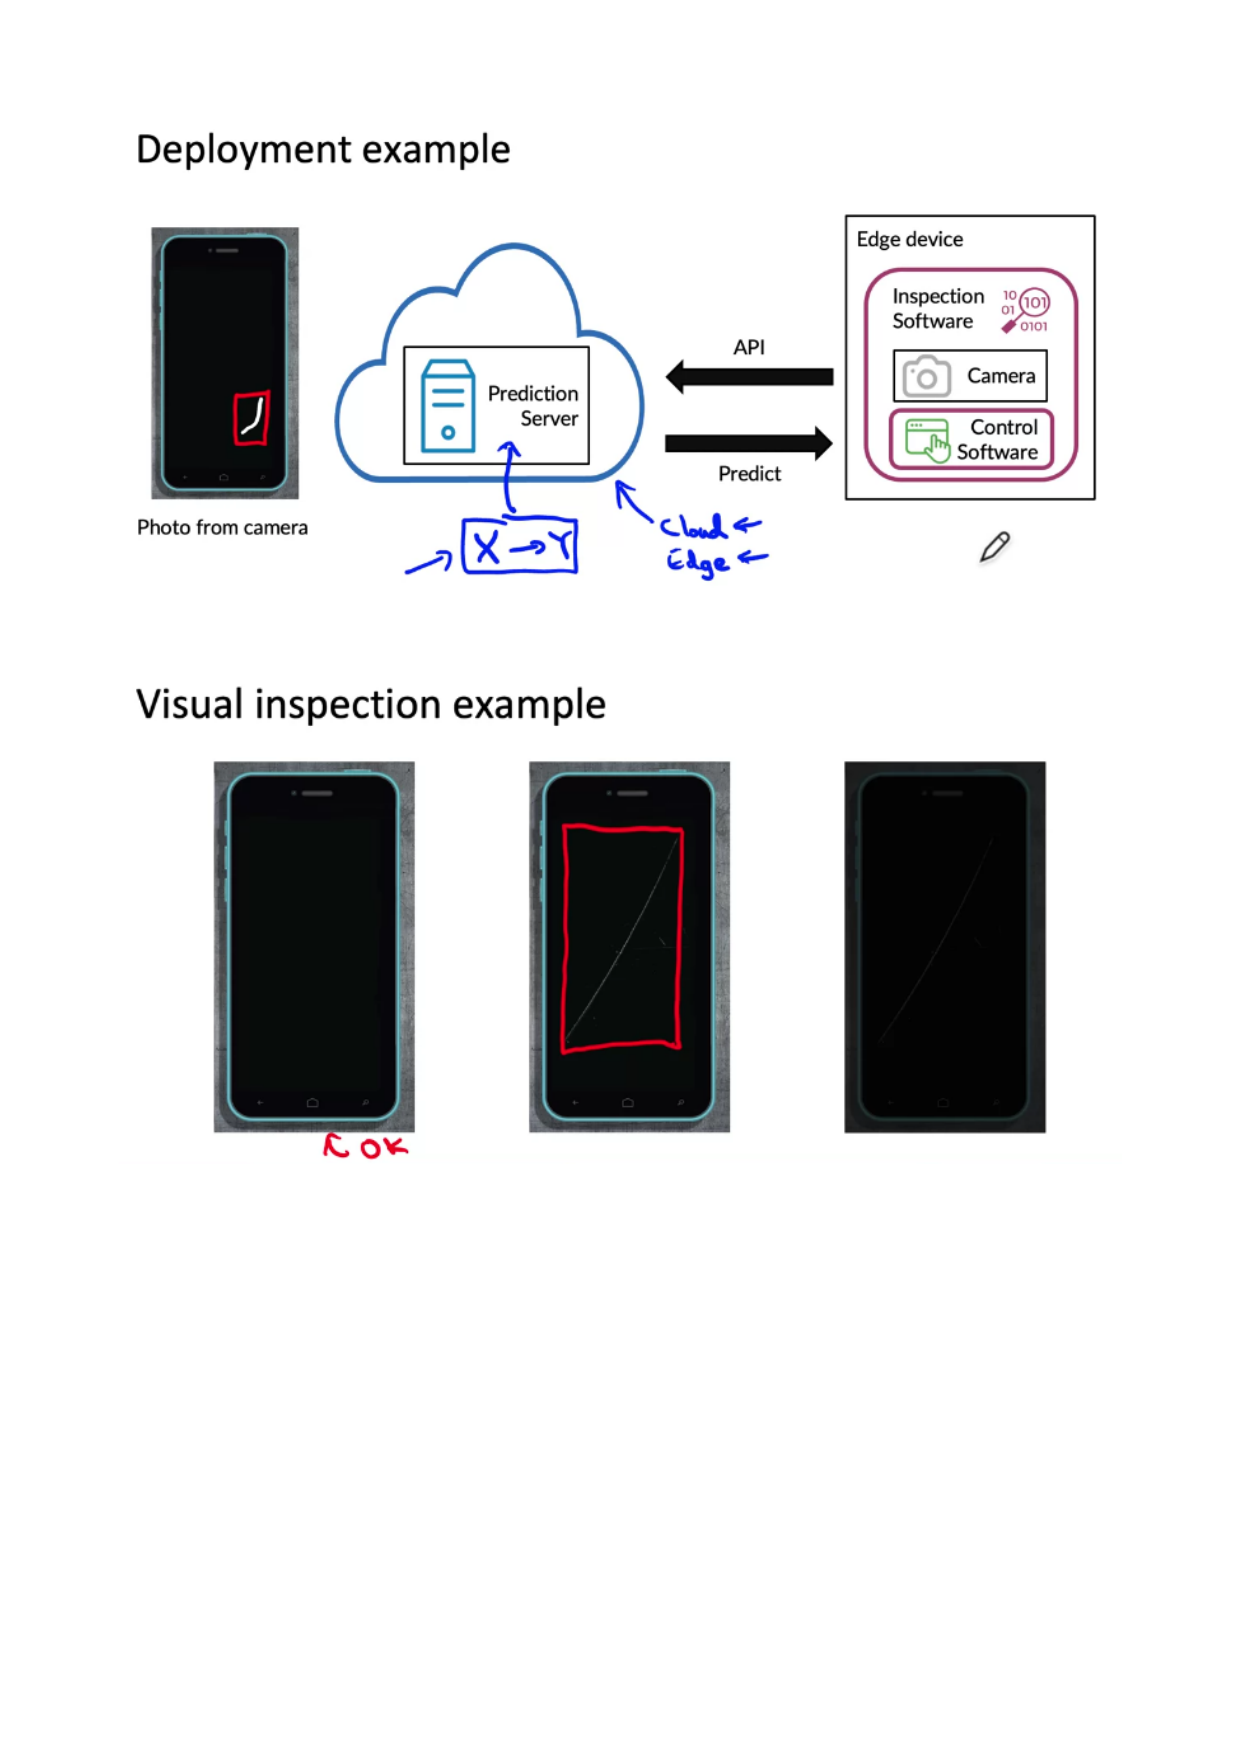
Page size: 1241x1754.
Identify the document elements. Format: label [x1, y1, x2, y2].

picture [118, 118, 1123, 591]
picture [118, 677, 1123, 1164]
